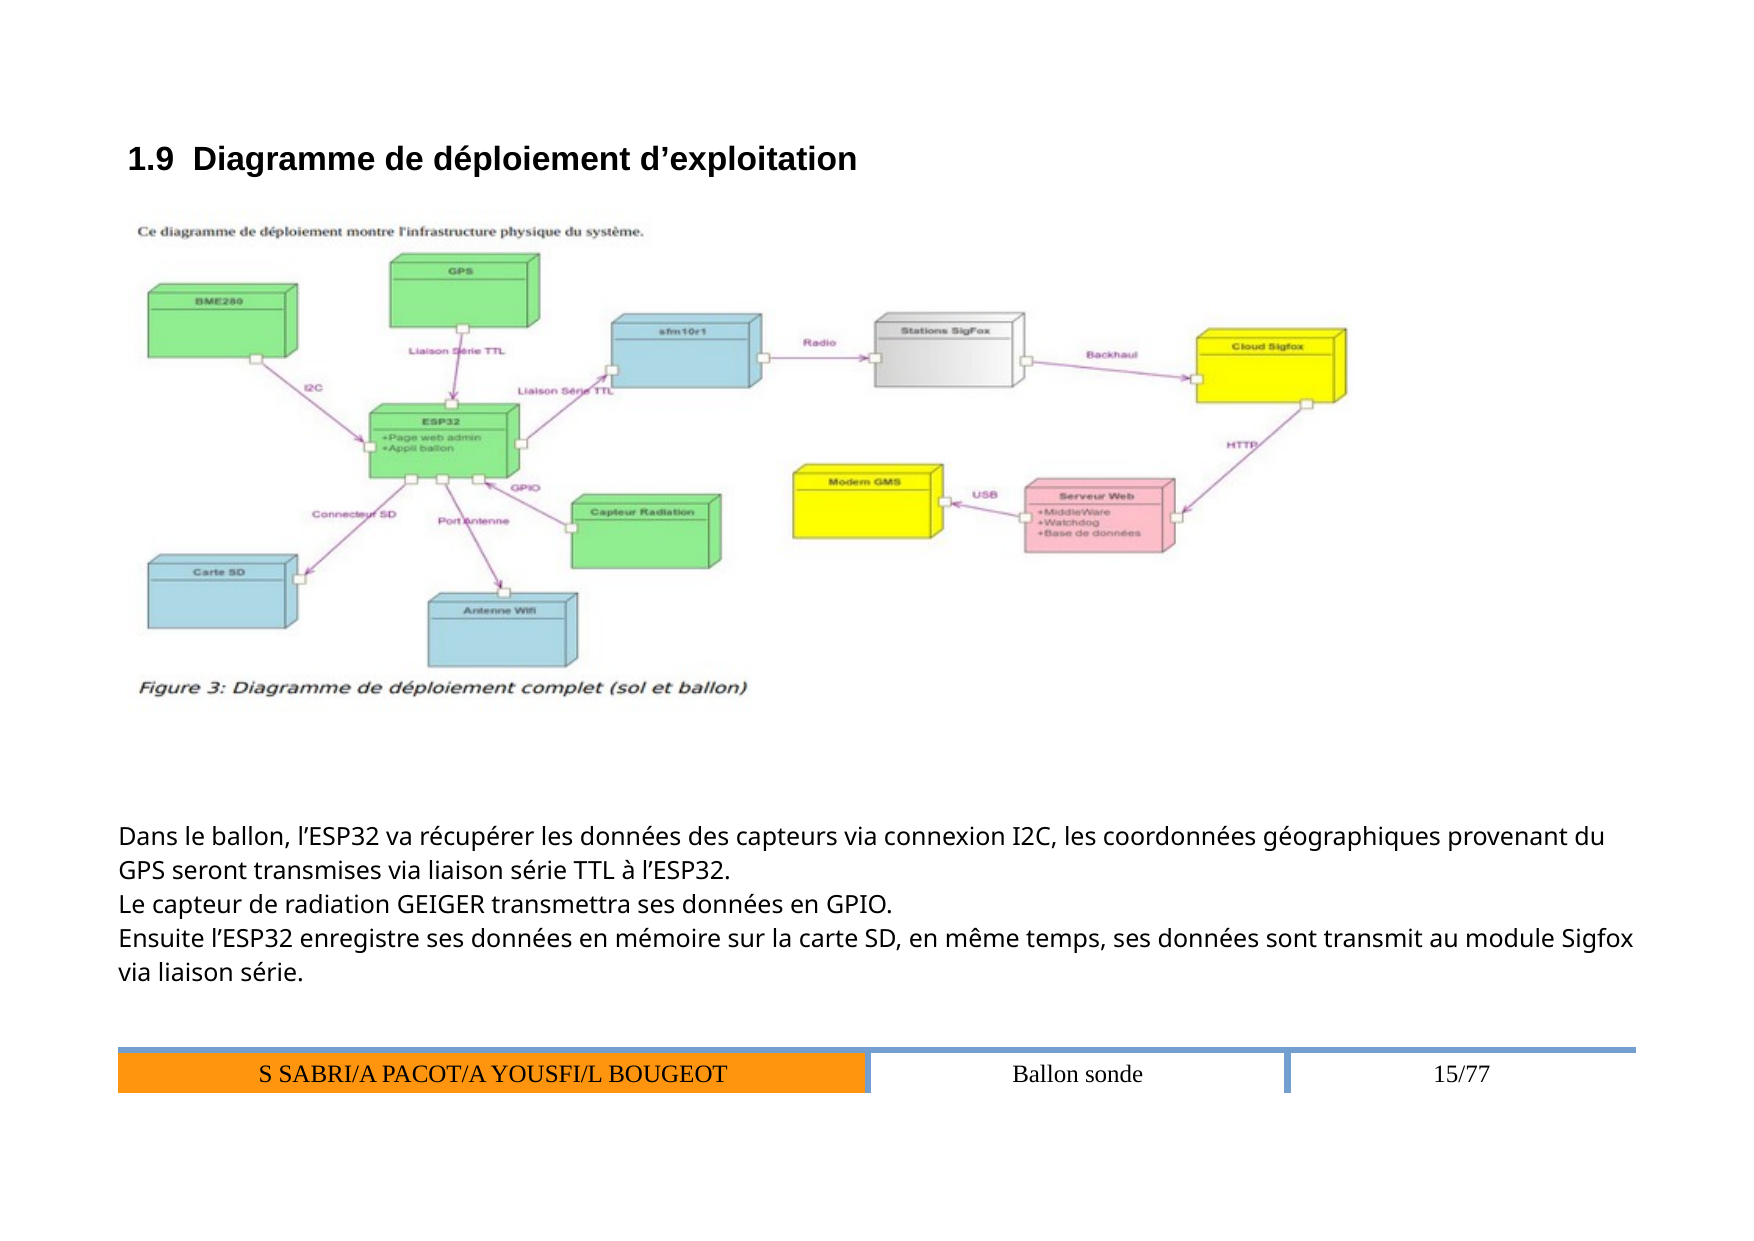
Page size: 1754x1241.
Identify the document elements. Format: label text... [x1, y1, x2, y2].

subtitle Diagramme de déploiement d’exploitation [118, 139, 1636, 178]
text Ensuite l’ESP32 enregistre ses données en mémoire sur la carte SD, en même temps, ses données sont transmit au module Sigfox via liaison série. [118, 920, 1636, 988]
picture [126, 210, 1381, 728]
text Dans le ballon, l’ESP32 va récupérer les données des capteurs via connexion I2C, les coordonnées géographiques provenant du GPS seront transmises via liaison série TTL à l’ESP32. [118, 818, 1636, 886]
text Le capteur de radiation GEIGER transmettra ses données en GPIO. [118, 886, 1636, 920]
